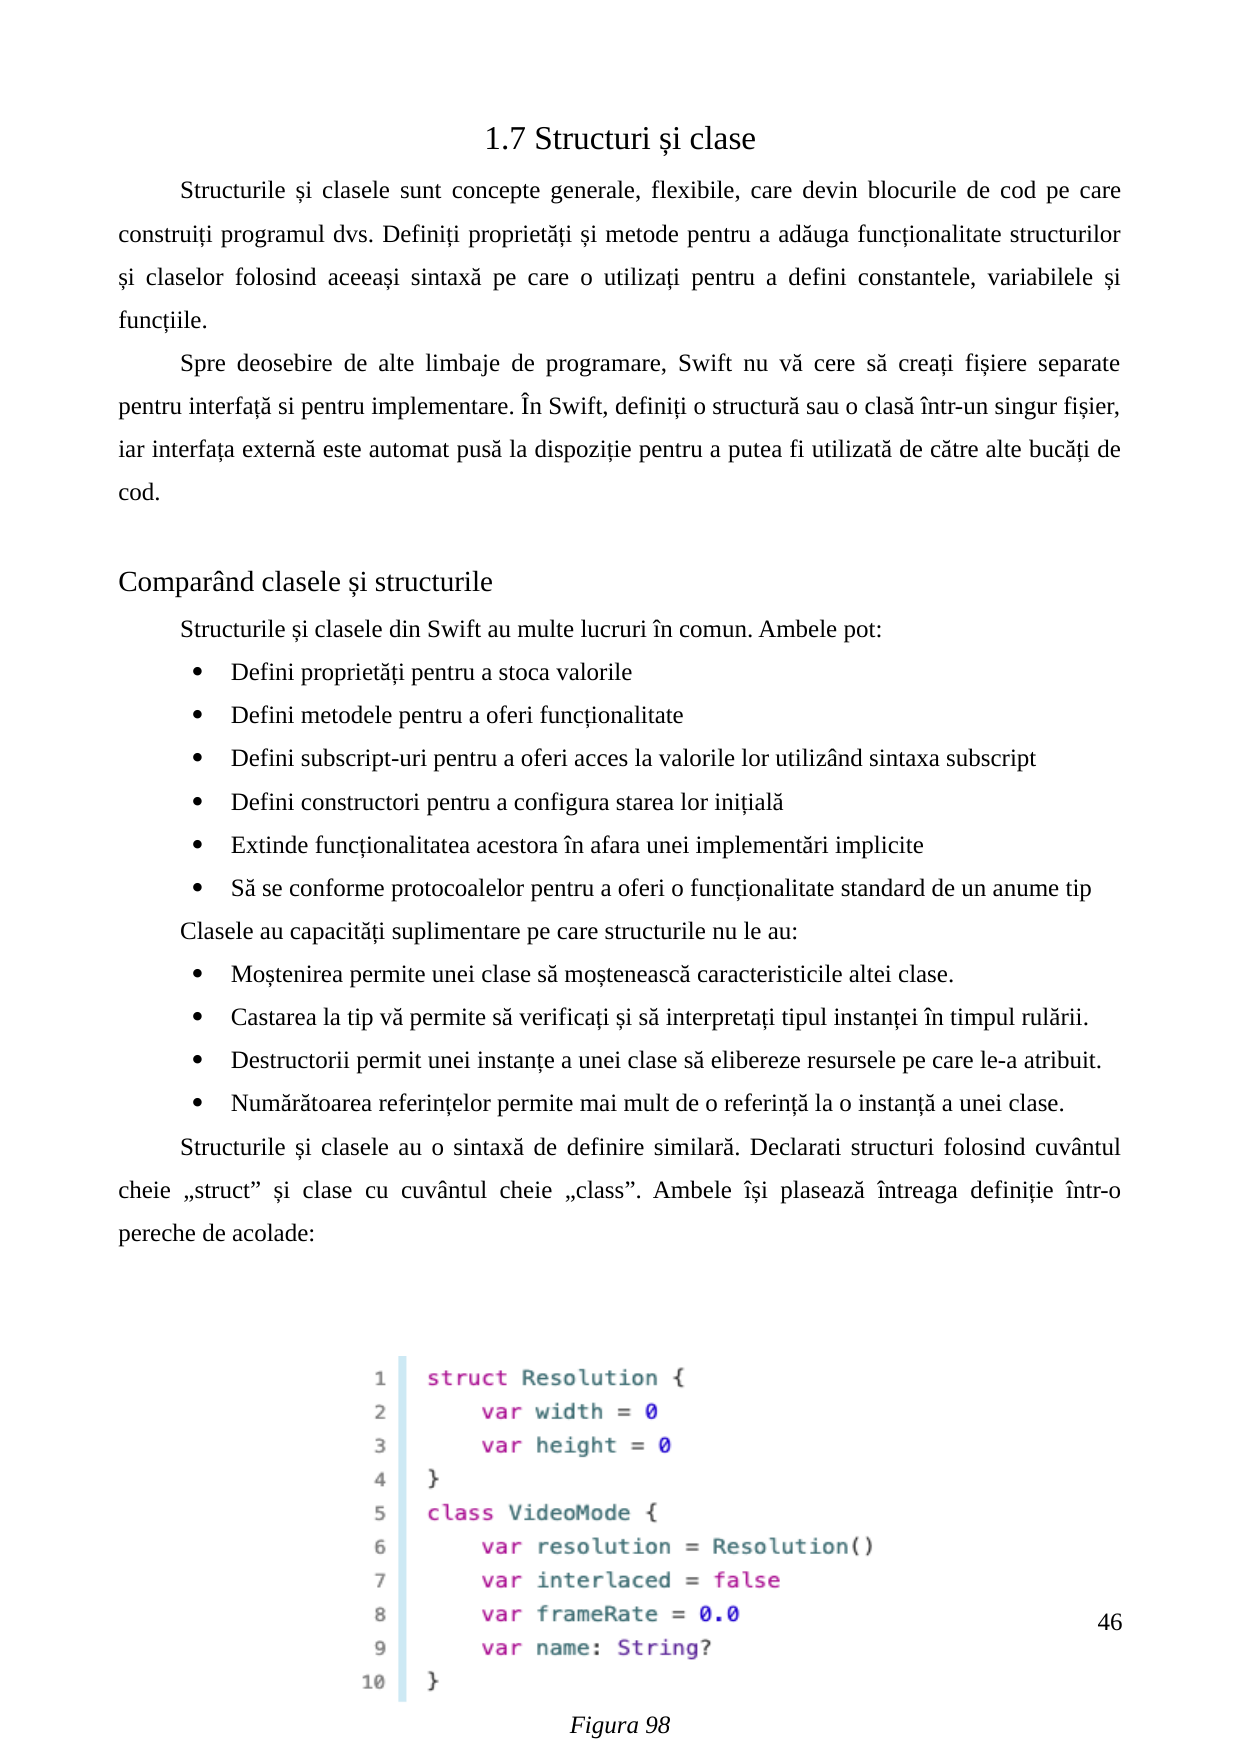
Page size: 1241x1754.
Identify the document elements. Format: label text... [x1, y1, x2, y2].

text Structurile și clasele din Swift au multe lucruri în comun. Ambele pot: [118, 614, 1122, 643]
list Defini subscript-uri pentru a oferi acces la valorile lor utilizând sintaxa subscript [193, 743, 1122, 772]
text Spre deosebire de alte limbaje de programare, Swift nu vă cere să creați fișiere separate pentru interfață si pentru implementare. În Swift, definiți o structură sau o clasă într-un singur fișier, iar interfața externă este automat pusă la dispoziție pentru a putea fi utilizată de către alte bucăți de cod. [118, 348, 1122, 506]
list Să se conforme protocoalelor pentru a oferi o funcționalitate standard de un anume tip [193, 873, 1122, 902]
list Numărătoarea referințelor permite mai mult de o referință la o instanță a unei clase. [193, 1088, 1122, 1117]
list Defini metodele pentru a oferi funcționalitate [193, 700, 1122, 729]
text Figura 98 [355, 1705, 885, 1738]
text Structurile și clasele sunt concepte generale, flexibile, care devin blocurile de cod pe care construiți programul dvs. Definiți proprietăți și metode pentru a adăuga funcționalitate structurilor și claselor folosind aceeași sintaxă pe care o utilizați pentru a defini constantele, variabilele și funcțiile. [118, 176, 1122, 334]
list Castarea la tip vă permite să verificați și să interpretați tipul instanței în timpul rulării. [193, 1002, 1122, 1031]
subtitle 1.7 Structuri și clase [118, 118, 1122, 156]
list Extinde funcționalitatea acestora în afara unei implementări implicite [193, 830, 1122, 858]
list Defini constructori pentru a configura starea lor inițială [193, 787, 1122, 815]
list Destructorii permit unei instanțe a unei clase să elibereze resursele pe care le-a atribuit. [193, 1045, 1122, 1074]
text Comparând clasele și structurile [118, 564, 1122, 597]
text Clasele au capacități suplimentare pe care structurile nu le au: [118, 916, 1122, 945]
list Defini proprietăți pentru a stoca valorile [193, 657, 1122, 686]
list Moștenirea permite unei clase să moștenească caracteristicile altei clase. [193, 959, 1122, 988]
picture [355, 1356, 885, 1705]
text Structurile și clasele au o sintaxă de definire similară. Declarati structuri folosind cuvântul cheie „struct” și clase cu cuvântul cheie „class”. Ambele își plasează întreaga definiție într-o pereche de acolade: [118, 1132, 1122, 1247]
